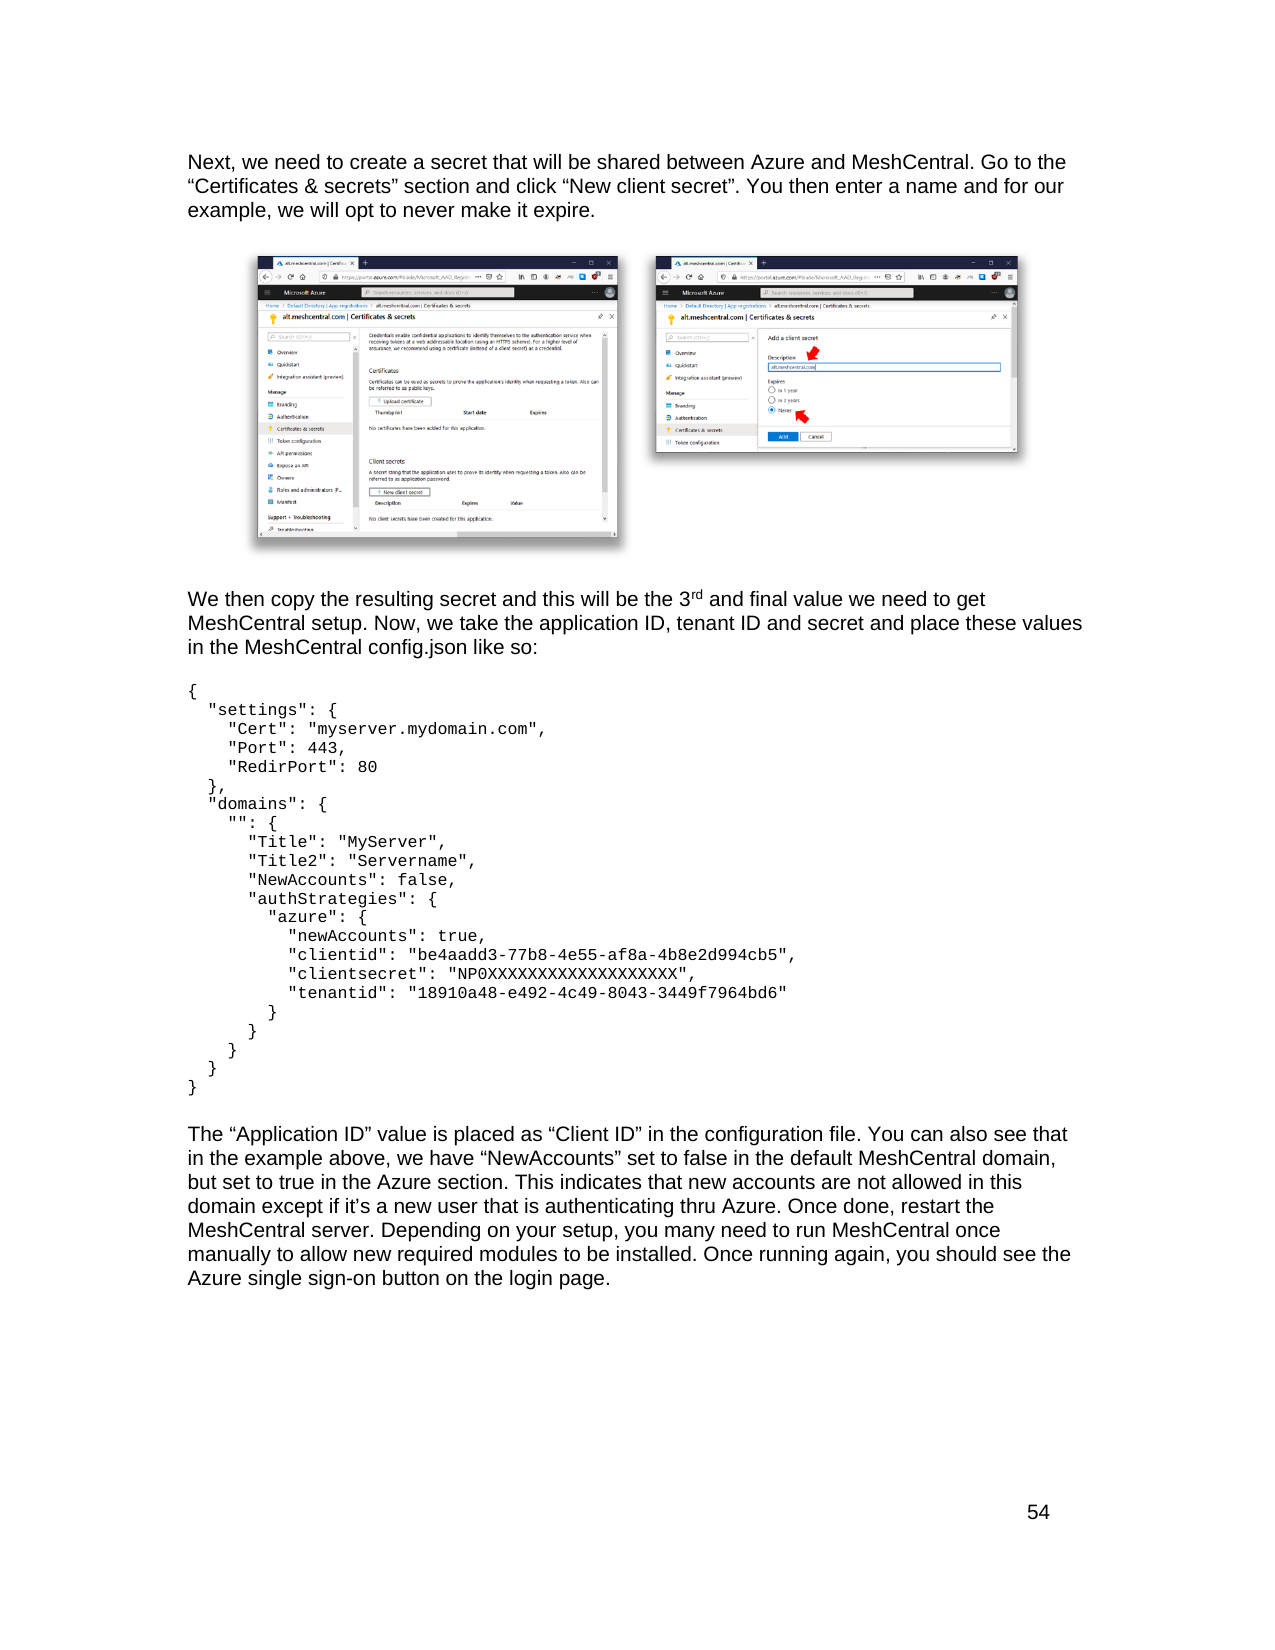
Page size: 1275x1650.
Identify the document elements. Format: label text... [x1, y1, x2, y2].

text "azure": { [187, 909, 1087, 928]
text "Title2": "Servername", [187, 852, 1087, 871]
text } [187, 1003, 1087, 1022]
text "Cert": "myserver.mydomain.com", [187, 721, 1087, 739]
text "settings": { [187, 702, 1087, 721]
text { [187, 683, 1087, 702]
text } [187, 1041, 1087, 1060]
text "clientsecret": "NP0XXXXXXXXXXXXXXXXXXX", [187, 966, 1087, 984]
text "tenantid": "18910a48-e492-4c49-8043-3449f7964bd6" [187, 984, 1087, 1003]
text "Title": "MyServer", [187, 834, 1087, 852]
text "Port": 443, [187, 739, 1087, 758]
text "newAccounts": true, [187, 928, 1087, 947]
text "NewAccounts": false, [187, 871, 1087, 890]
text Next, we need to create a secret that will be shared between Azure and MeshCentral. Go to the “Certificates & secrets” section and click “New client secret”. You then enter a name and for our example, we will opt to never make it expire. [187, 150, 1087, 222]
text "": { [187, 815, 1087, 834]
text "RedirPort": 80 [187, 758, 1087, 777]
text } [187, 1079, 1087, 1098]
text We then copy the resulting secret and this will be the 3rd and final value we need to get MeshCentral setup. Now, we take the application ID, tenant ID and secret and place these values in the MeshCentral config.json like so: [187, 587, 1087, 659]
text The “Application ID” value is placed as “Client ID” in the configuration file. You can also see that in the example above, we have “NewAccounts” set to false in the default MeshCentral domain, but set to true in the Azure section. This indicates that new accounts are not allowed in this domain except if it’s a new user that is authenticating thru Azure. Once done, restart the MeshCentral server. Depending on your setup, you many need to run MeshCentral once manually to allow new required modules to be installed. Once running again, you should see the Azure single sign-on button on the login page. [187, 1122, 1087, 1289]
text } [187, 1060, 1087, 1079]
text "clientid": "be4aadd3-77b8-4e55-af8a-4b8e2d994cb5", [187, 947, 1087, 966]
text "domains": { [187, 796, 1087, 815]
text } [187, 1022, 1087, 1041]
text "authStrategies": { [187, 890, 1087, 909]
text }, [187, 777, 1087, 796]
